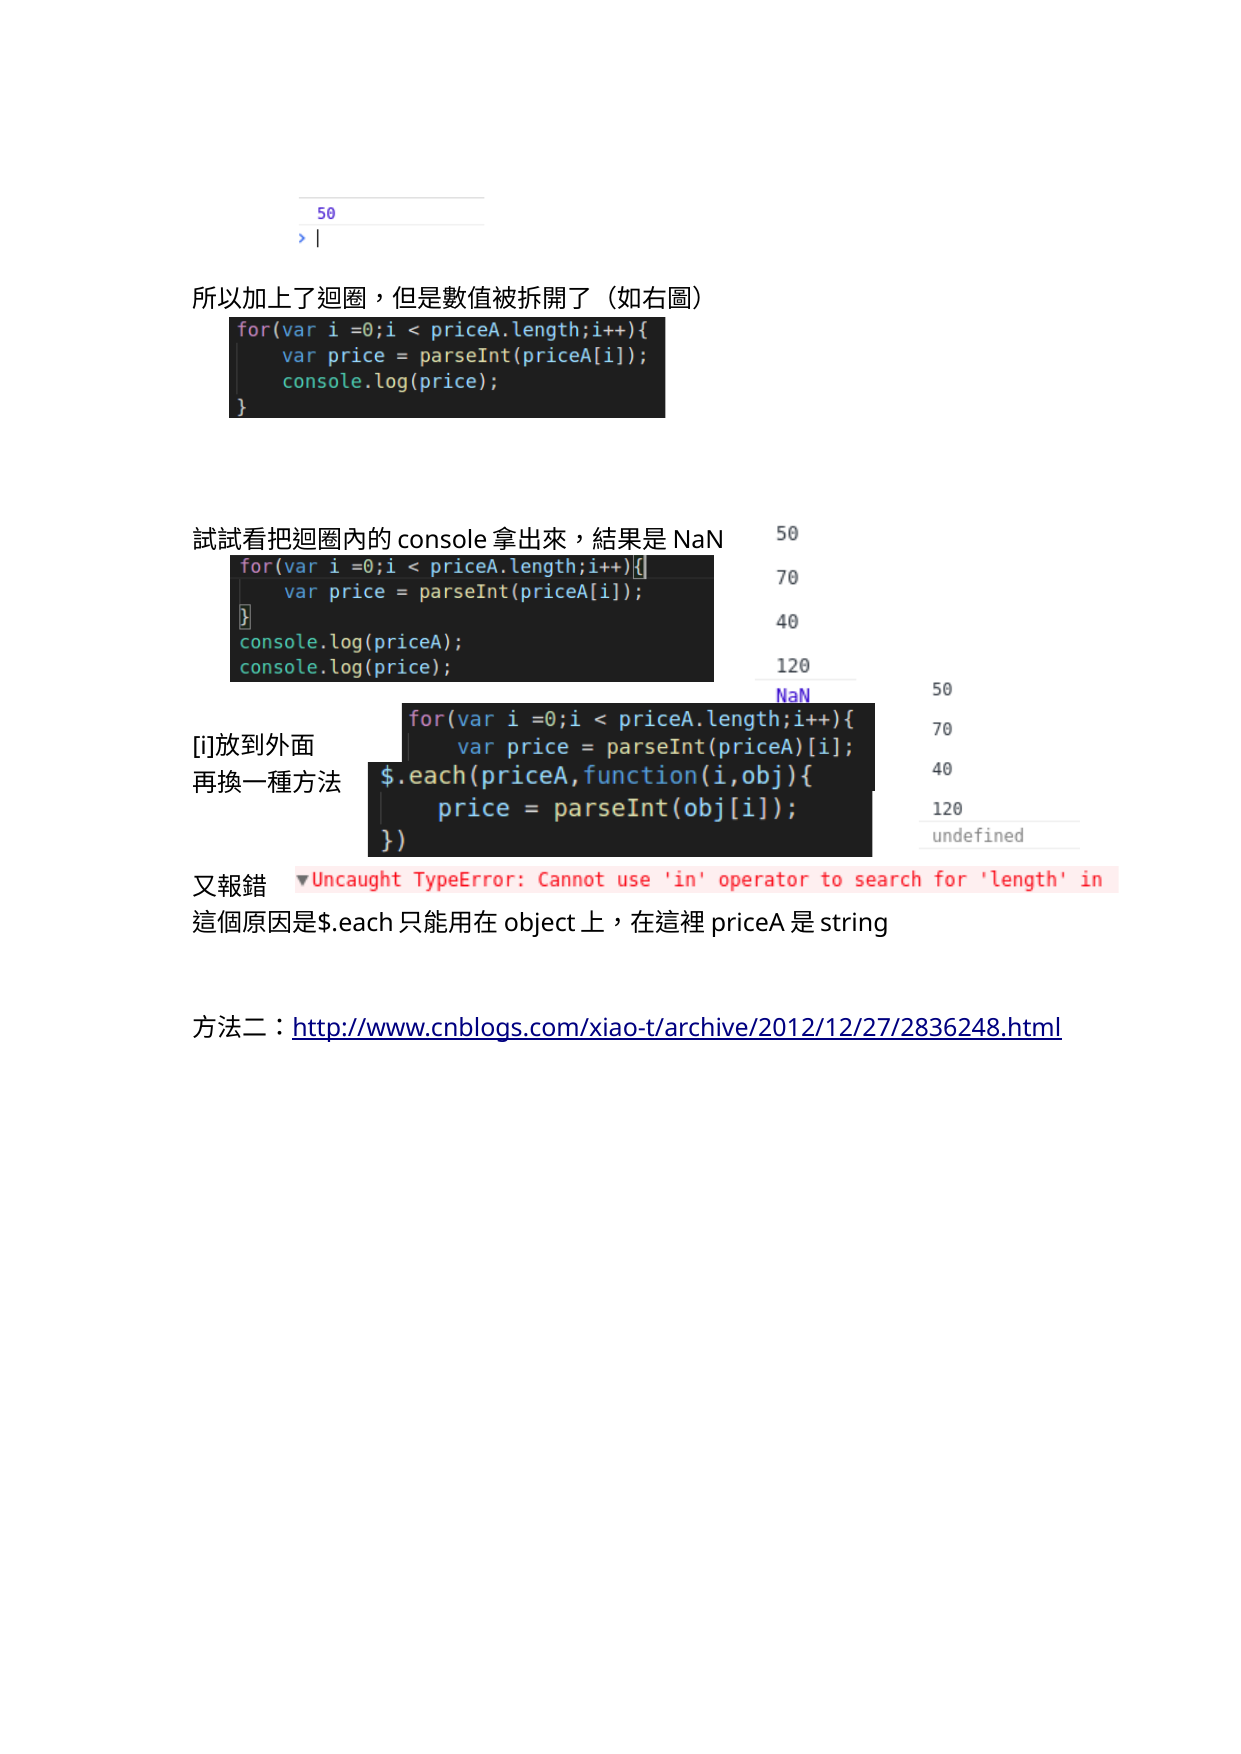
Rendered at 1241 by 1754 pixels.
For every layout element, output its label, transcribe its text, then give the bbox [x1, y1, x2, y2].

text 試試看把迴圈內的console拿出來，結果是NaN [118, 519, 754, 555]
text 再換一種方法 [118, 762, 367, 798]
text [1080, 762, 1122, 798]
picture [918, 660, 1080, 855]
text 又報錯 這個原因是$.each只能用在object上，在這裡priceA是string [118, 866, 1122, 939]
text [857, 519, 1122, 555]
text [i]放到外面 [118, 726, 401, 762]
text [875, 726, 918, 762]
text [1080, 726, 1122, 762]
text [873, 762, 918, 798]
picture [295, 866, 1119, 893]
text 方法二：http://www.cnblogs.com/xiao-t/archive/2012/12/27/2836248.html [118, 1007, 1122, 1043]
picture [229, 317, 666, 418]
picture [367, 509, 875, 857]
text 所以加上了迴圈，但是數值被拆開了（如右圖） [118, 278, 1122, 315]
picture [230, 555, 714, 682]
picture [298, 196, 485, 273]
